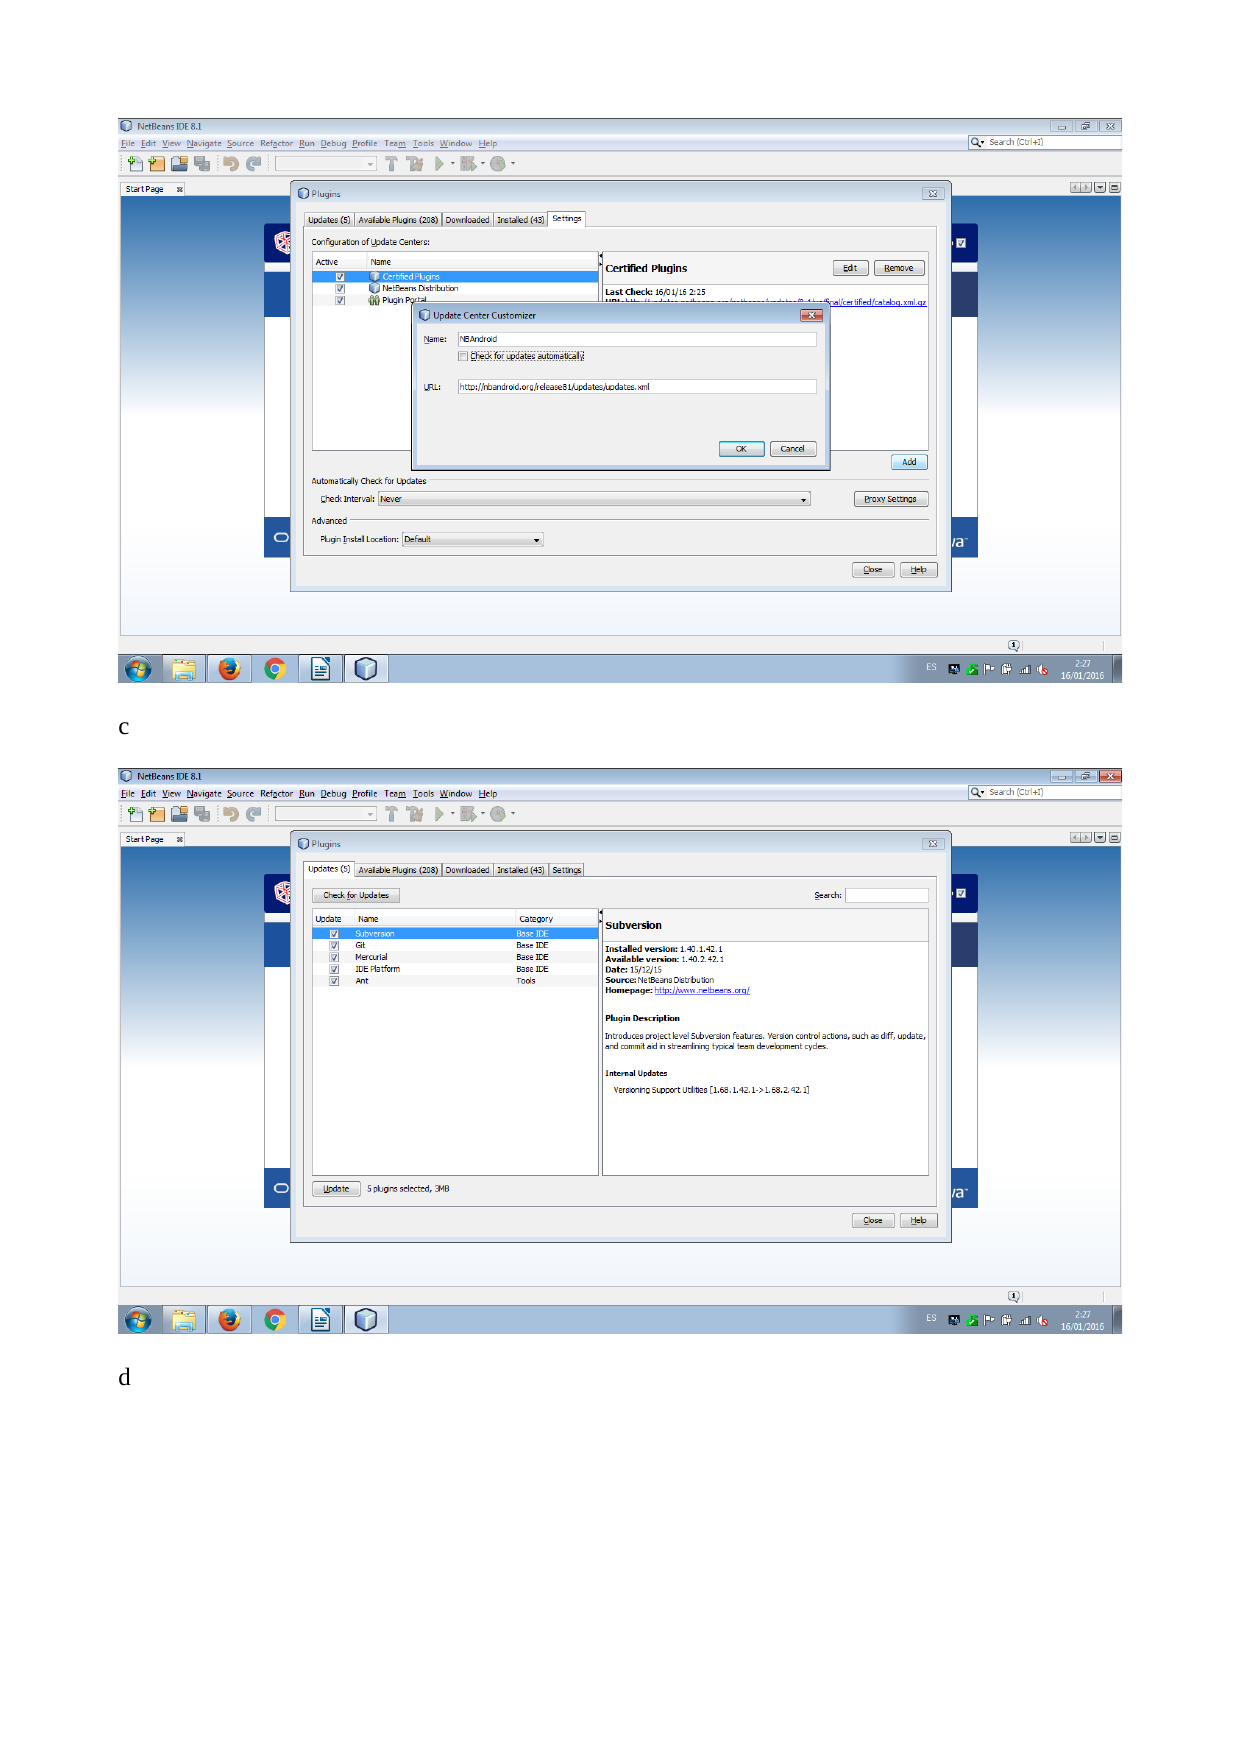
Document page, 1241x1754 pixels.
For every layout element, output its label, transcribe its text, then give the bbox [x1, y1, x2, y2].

picture [118, 768, 1123, 1334]
text c [118, 711, 1122, 740]
text d [118, 1362, 1122, 1391]
picture [118, 118, 1123, 683]
